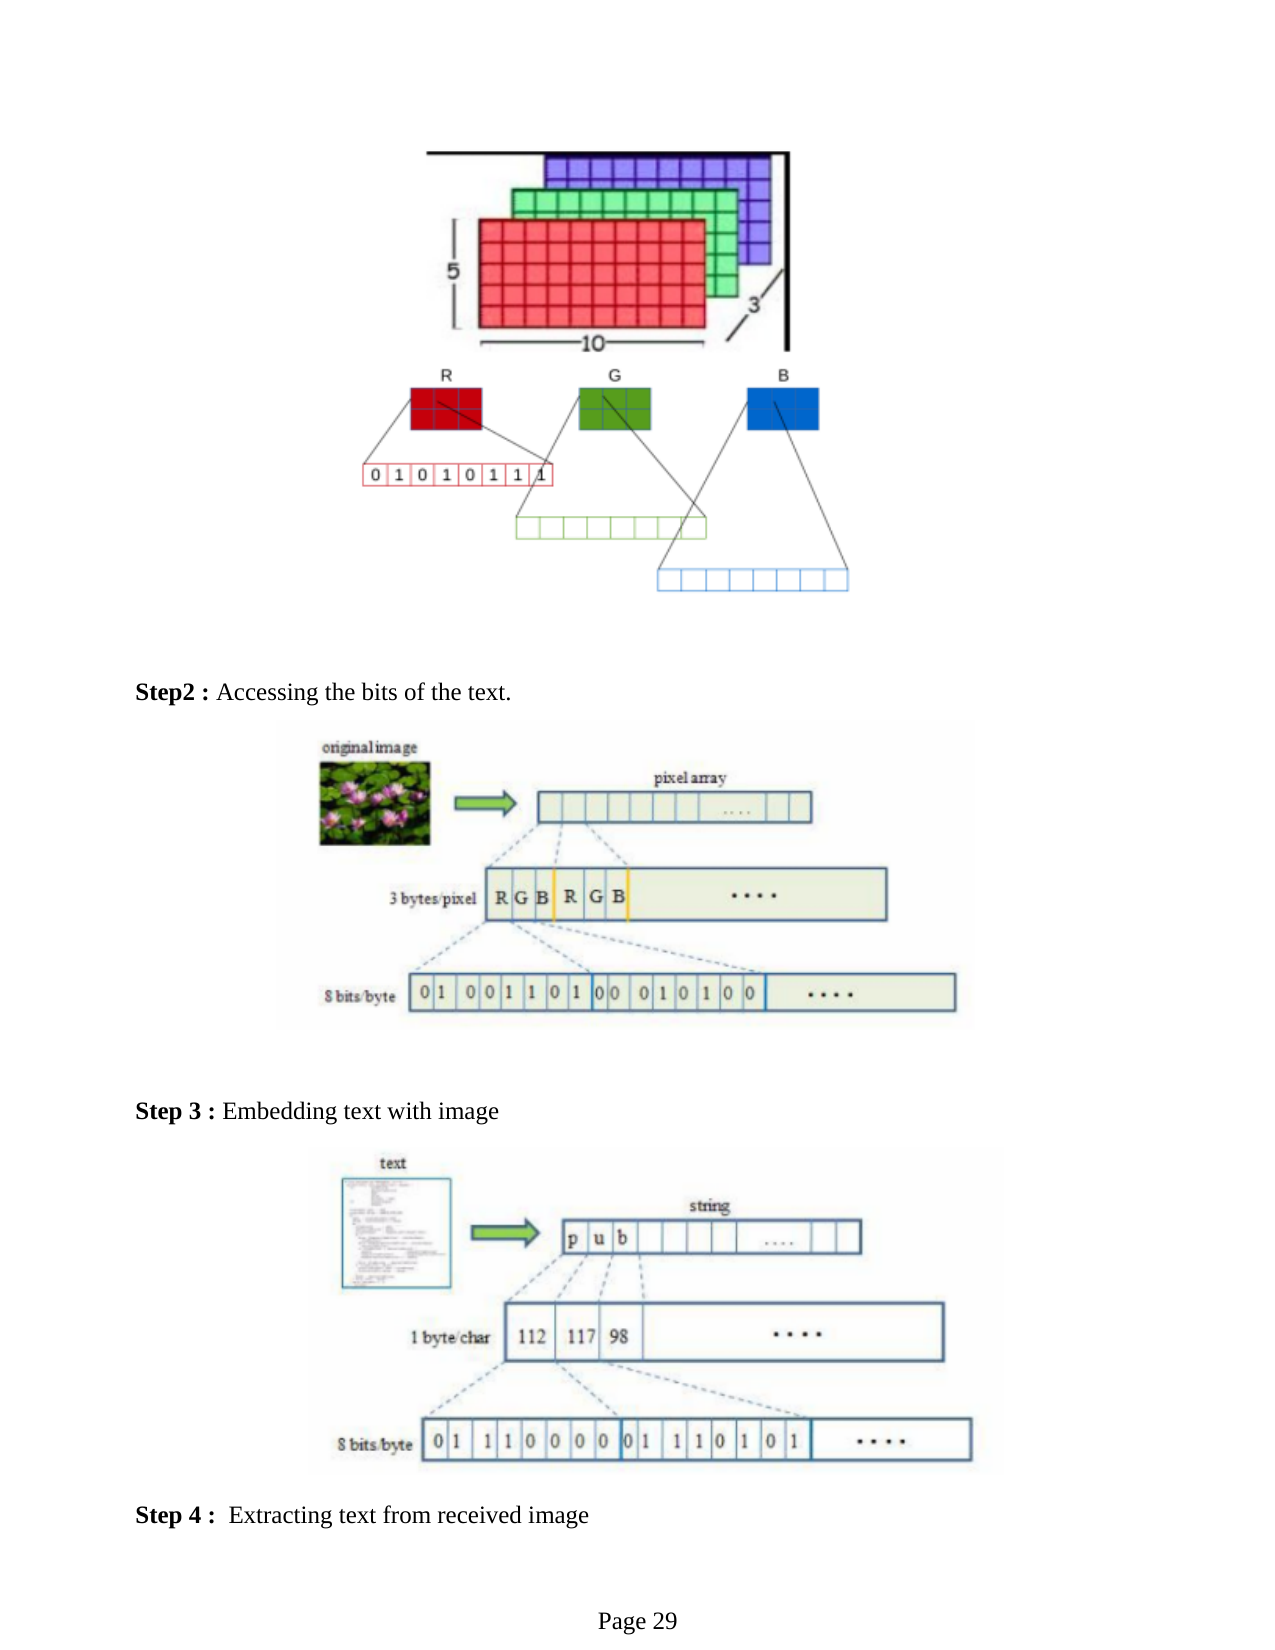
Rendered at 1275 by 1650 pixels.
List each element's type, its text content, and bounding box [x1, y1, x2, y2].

picture [339, 103, 936, 620]
list Step2 : Accessing the bits of the text. [135, 677, 1140, 706]
picture [267, 1139, 1008, 1487]
picture [266, 720, 1009, 1039]
list Step 4 : Extracting text from received image [135, 1501, 1140, 1529]
list Step 3 : Embedding text with image [135, 1096, 1140, 1125]
